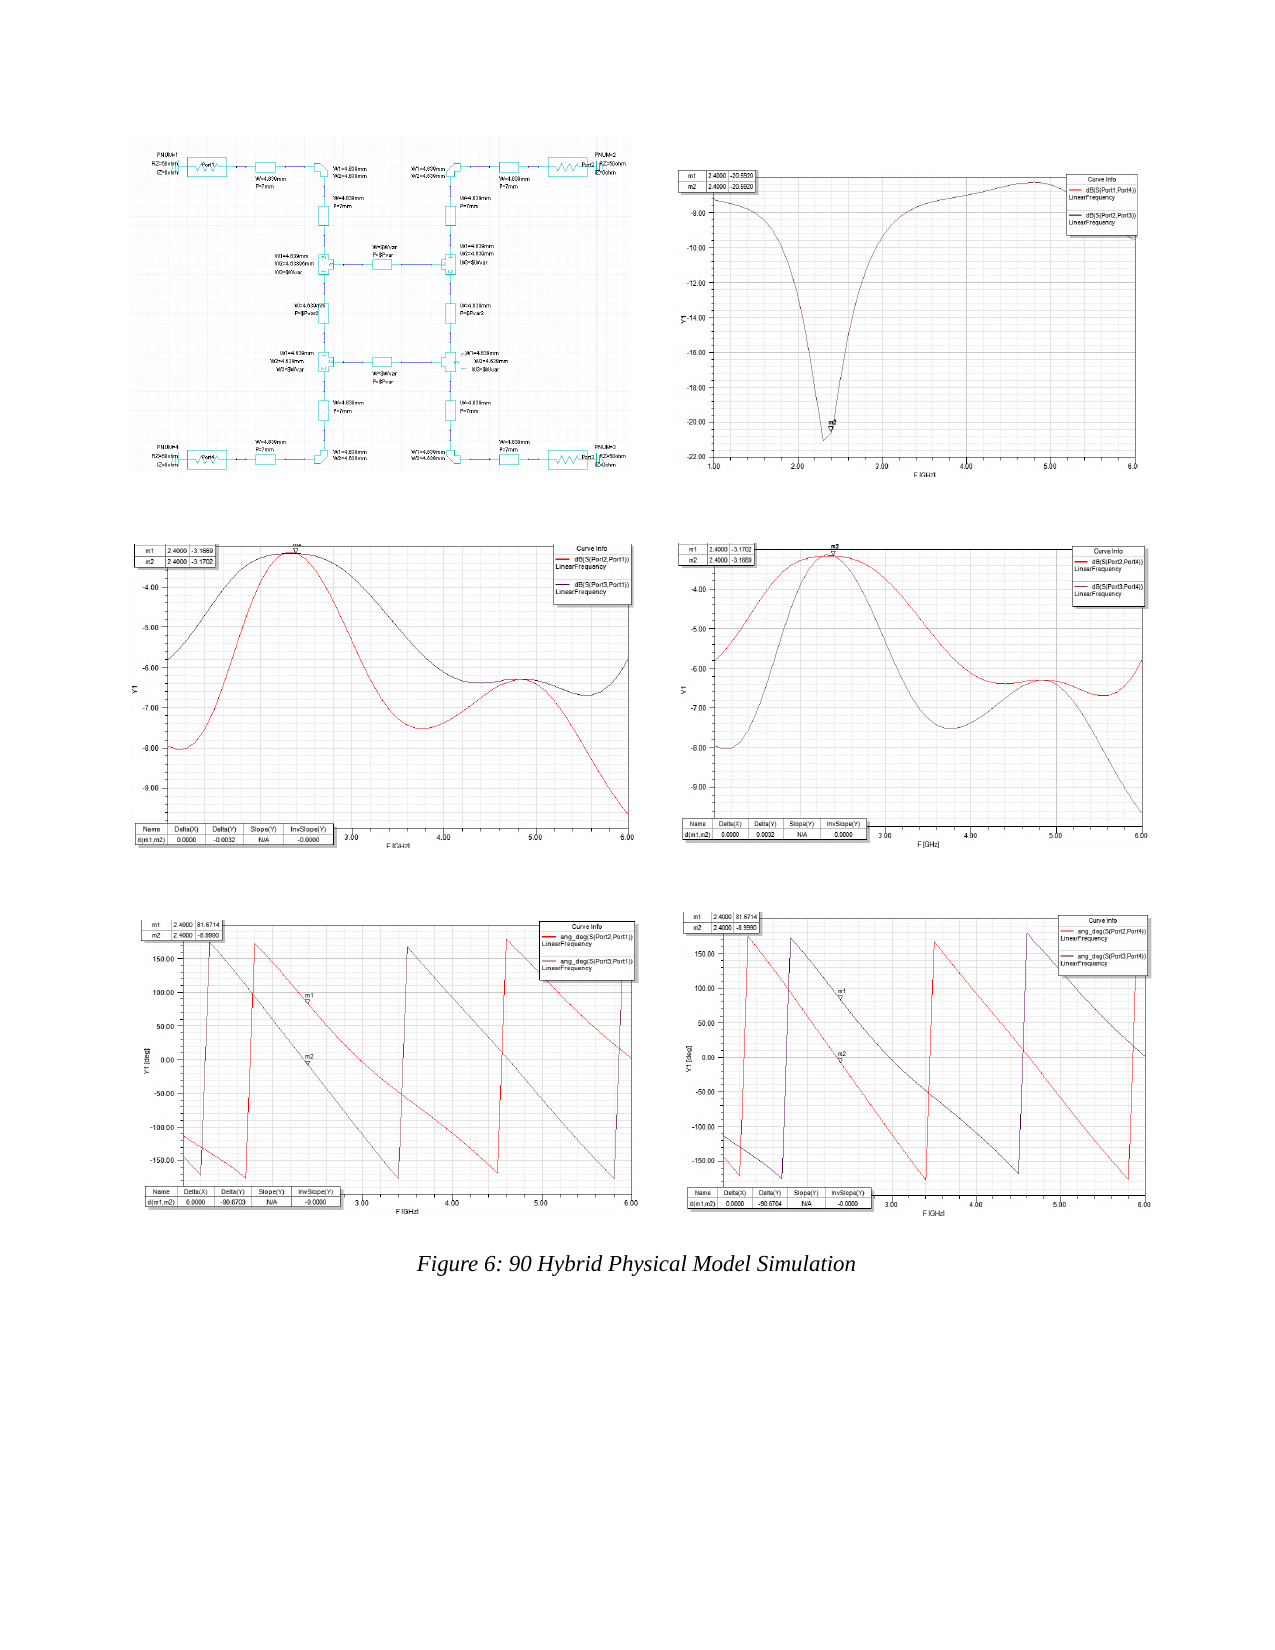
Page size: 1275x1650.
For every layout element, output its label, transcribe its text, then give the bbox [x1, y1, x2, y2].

picture [681, 912, 1152, 1216]
table_cell [119, 507, 642, 882]
picture [675, 543, 1149, 849]
picture [129, 544, 634, 848]
table_cell [643, 884, 1158, 1250]
picture [129, 136, 631, 472]
picture [675, 170, 1138, 477]
picture [140, 920, 640, 1214]
table_cell [119, 884, 642, 1250]
table_header [119, 119, 642, 506]
table_header [643, 119, 1158, 506]
table_cell [643, 507, 1158, 882]
text Figure 6: 90 Hybrid Physical Model Simulation [118, 1251, 1157, 1277]
